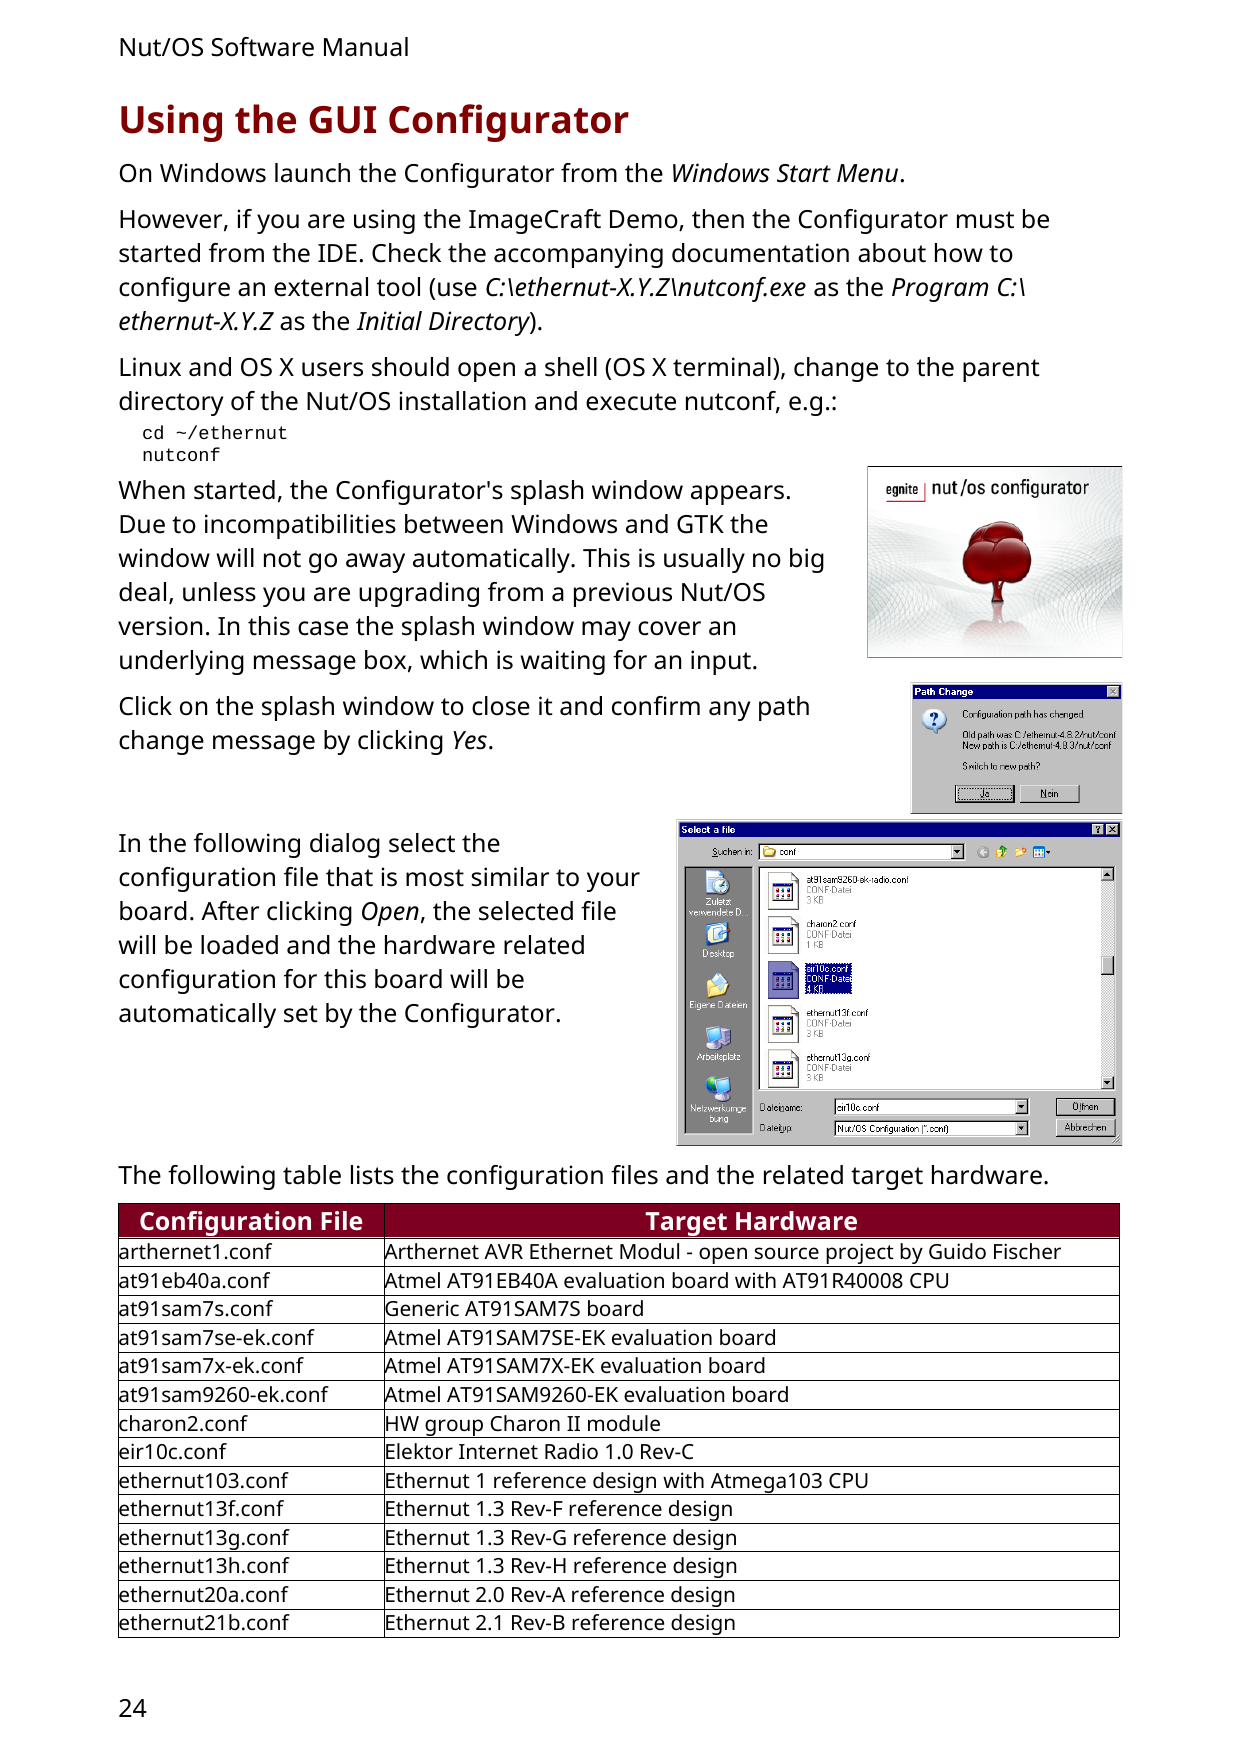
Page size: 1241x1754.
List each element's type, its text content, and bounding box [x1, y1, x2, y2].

table_cell Atmel AT91SAM7X-EK evaluation board [385, 1353, 1119, 1380]
table_cell Ethernut 2.0 Rev-A reference design [385, 1581, 1119, 1608]
table_cell Ethernut 1 reference design with Atmega103 CPU [385, 1467, 1119, 1494]
table_cell Generic AT91SAM7S board [385, 1296, 1119, 1323]
table_cell ethernut20a.conf [119, 1581, 384, 1608]
text However, if you are using the ImageCraft Demo, then the Configurator must be started from the IDE. Check the accompanying documentation about how to configure an external tool (use C:\ethernut-X.Y.Z\nutconf.exe as the Program C:\ethernut-X.Y.Z as the Initial Directory). [118, 202, 1122, 338]
subtitle Using the GUI Configurator [118, 93, 1122, 144]
table_cell Ethernut 1.3 Rev-F reference design [385, 1495, 1119, 1523]
table_cell Elektor Internet Radio 1.0 Rev-C [385, 1438, 1119, 1466]
table_cell at91eb40a.conf [119, 1267, 384, 1294]
table_cell at91sam7x-ek.conf [119, 1353, 384, 1380]
table_cell ethernut103.conf [119, 1467, 384, 1494]
table_cell Ethernut 2.1 Rev-B reference design [385, 1610, 1119, 1637]
text The following table lists the configuration files and the related target hardware. [118, 1157, 1122, 1191]
text When started, the Configurator's splash window appears. Due to incompatibilities between Windows and GTK the window will not go away automatically. This is usually no big deal, unless you are upgrading from a previous Nut/OS version. In this case the splash window may cover an underlying message box, which is waiting for an input. [118, 472, 1122, 677]
table_cell at91sam7se-ek.conf [119, 1324, 384, 1352]
table_cell Atmel AT91SAM7SE-EK evaluation board [385, 1324, 1119, 1352]
table_cell Ethernut 1.3 Rev-H reference design [385, 1552, 1119, 1580]
table_cell ethernut13g.conf [119, 1524, 384, 1551]
picture [676, 819, 1123, 1146]
table_cell HW group Charon II module [385, 1410, 1119, 1437]
table_cell charon2.conf [119, 1410, 384, 1437]
table_cell at91sam7s.conf [119, 1296, 384, 1323]
table_cell Arthernet AVR Ethernet Modul - open source project by Guido Fischer [385, 1239, 1119, 1266]
picture [910, 682, 1123, 814]
text On Windows launch the Configurator from the Windows Start Menu. [118, 156, 1122, 190]
text Linux and OS X users should open a shell (OS X terminal), change to the parent directory of the Nut/OS installation and execute nutconf, e.g.: [118, 350, 1122, 418]
table_cell Ethernut 1.3 Rev-G reference design [385, 1524, 1119, 1551]
table_cell eir10c.conf [119, 1438, 384, 1466]
table_cell Atmel AT91EB40A evaluation board with AT91R40008 CPU [385, 1267, 1119, 1294]
text Click on the splash window to close it and confirm any path change message by clicking Yes. [118, 689, 910, 813]
table_cell Atmel AT91SAM9260-EK evaluation board [385, 1381, 1119, 1409]
text In the following dialog select the configuration file that is most similar to your board. After clicking Open, the selected file will be loaded and the hardware related configuration for this board will be automatically set by the Configurator. [118, 825, 676, 1145]
table_cell at91sam9260-ek.conf [119, 1381, 384, 1409]
text cd ~/ethernut [142, 424, 1122, 445]
table_cell ethernut13f.conf [119, 1495, 384, 1523]
table_cell arthernet1.conf [119, 1239, 384, 1266]
table_cell ethernut21b.conf [119, 1610, 384, 1637]
table_cell ethernut13h.conf [119, 1552, 384, 1580]
text nutconf [142, 445, 1122, 467]
picture [867, 466, 1123, 658]
